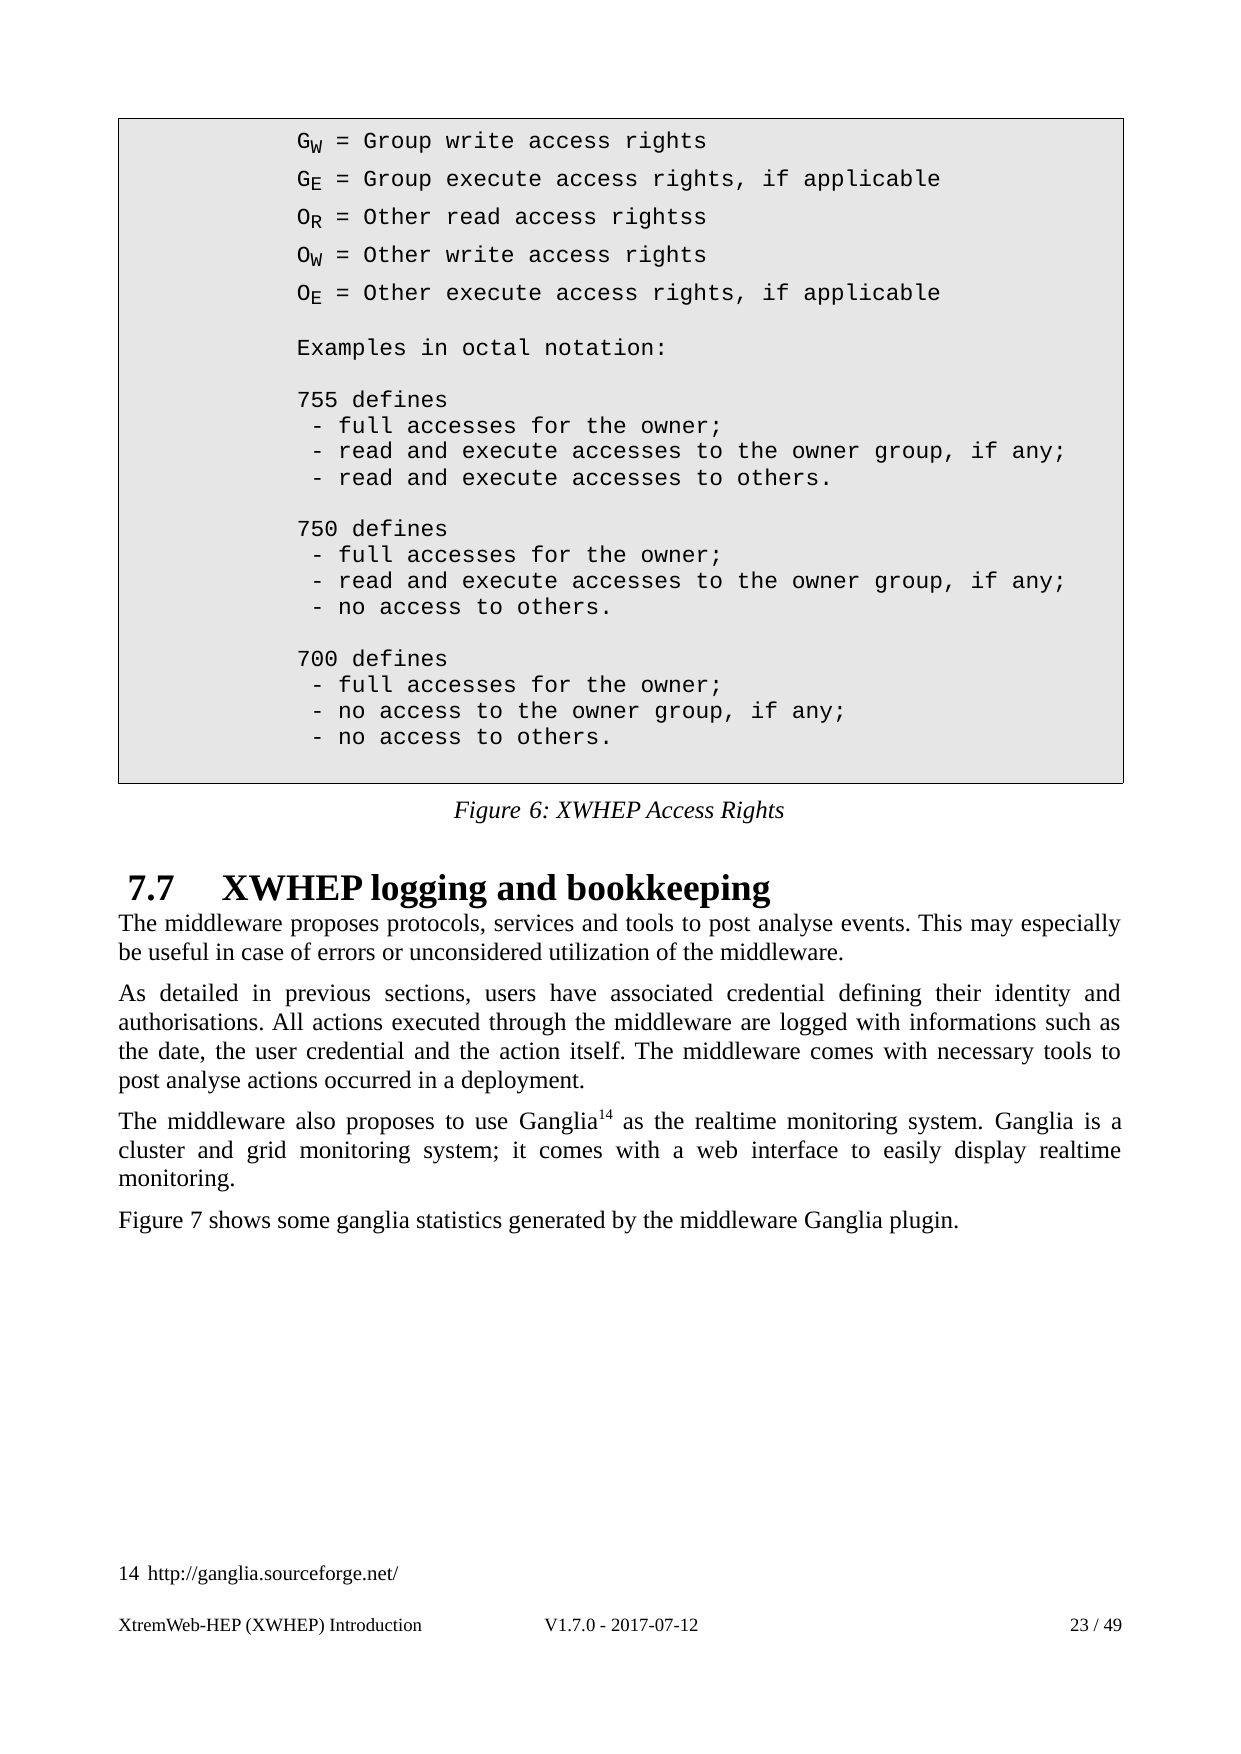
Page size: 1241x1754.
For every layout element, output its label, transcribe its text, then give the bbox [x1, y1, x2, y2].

text GW = Group write access rights [119, 119, 1123, 156]
text - read and execute accesses to the owner group, if any; [119, 567, 1123, 592]
text As detailed in previous sections, users have associated credential defining their identity and authorisations. All actions executed through the middleware are logged with informations such as the date, the user credential and the action itself. The middleware comes with necessary tools to post analyse actions occurred in a deployment. [118, 978, 1122, 1093]
subtitle XWHEP logging and bookkeeping [118, 865, 1122, 908]
text - read and execute accesses to the owner group, if any; [119, 437, 1123, 463]
text - no access to others. [119, 722, 1123, 748]
text - full accesses for the owner; [119, 541, 1123, 567]
text The middleware proposes protocols, services and tools to post analyse events. This may especially be useful in case of errors or unconsidered utilization of the middleware. [118, 908, 1122, 966]
text The middleware also proposes to use Ganglia as the realtime monitoring system. Ganglia is a cluster and grid monitoring system; it comes with a web interface to easily display realtime monitoring. [118, 1106, 1122, 1192]
text http://ganglia.sourceforge.net/ [118, 1561, 1122, 1585]
text - no access to the owner group, if any; [119, 696, 1123, 722]
text Examples in octal notation: [119, 333, 1123, 359]
text GE = Group execute access rights, if applicable [119, 156, 1123, 194]
text - full accesses for the owner; [119, 411, 1123, 437]
text 755 defines [119, 385, 1123, 411]
text Figure 7 shows some ganglia statistics generated by the middleware Ganglia plugin. [118, 1205, 1122, 1233]
text - no access to others. [119, 592, 1123, 618]
text OW = Other write access rights [119, 232, 1123, 269]
text 700 defines [119, 644, 1123, 670]
text OE = Other execute access rights, if applicable [119, 269, 1123, 307]
text - full accesses for the owner; [119, 670, 1123, 696]
text OR = Other read access rightss [119, 194, 1123, 232]
text Figure 6: XWHEP Access Rights [118, 795, 1122, 824]
text 750 defines [119, 515, 1123, 541]
text - read and execute accesses to others. [119, 463, 1123, 489]
